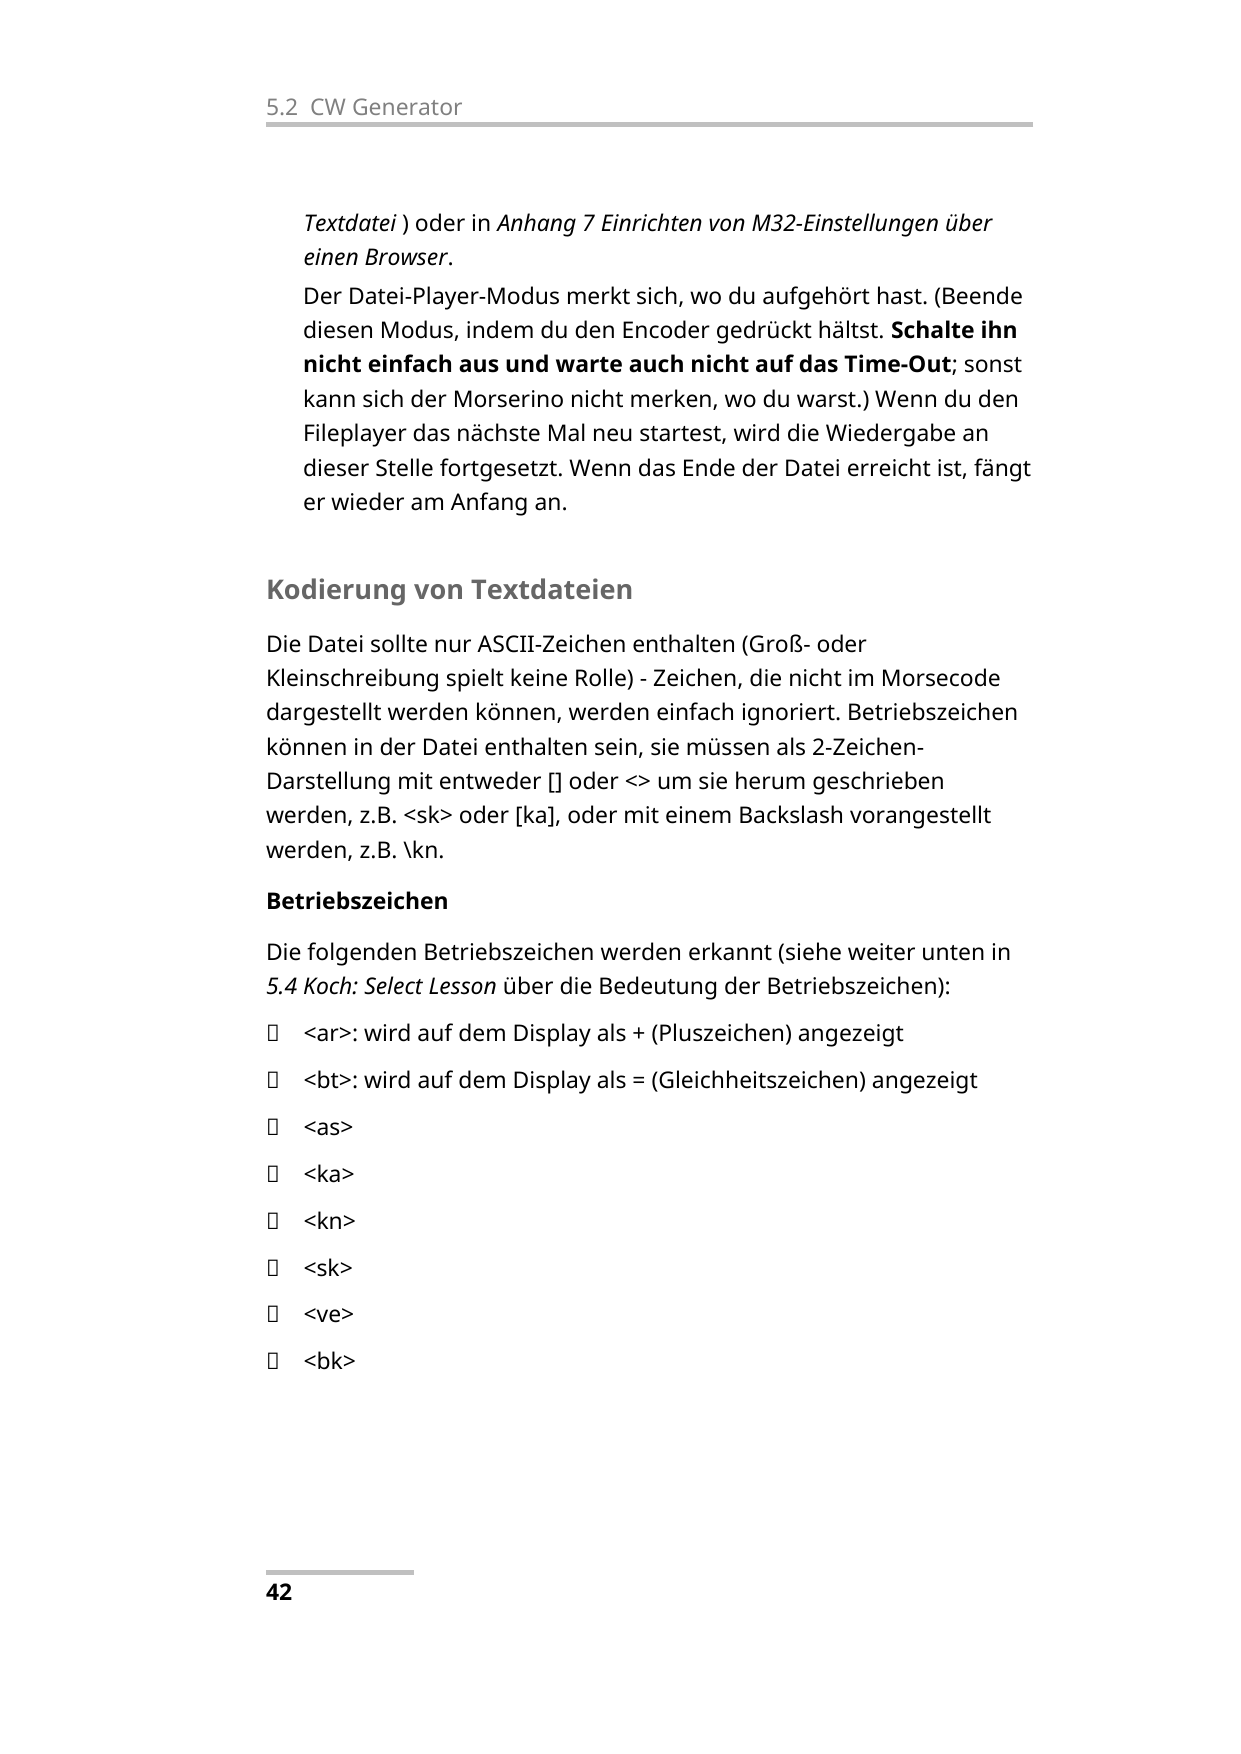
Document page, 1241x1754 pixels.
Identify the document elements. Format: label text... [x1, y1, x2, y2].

list <kn> [266, 1204, 1033, 1236]
list <ar>: wird auf dem Display als + (Pluszeichen) angezeigt [266, 1017, 1033, 1048]
list Textdatei ) oder in Anhang 7 Einrichten von M32-Einstellungen über einen Browser. [266, 207, 1033, 272]
list <bt>: wird auf dem Display als = (Gleichheitszeichen) angezeigt [266, 1064, 1033, 1095]
list <ka> [266, 1158, 1033, 1189]
text Die folgenden Betriebszeichen werden erkannt (siehe weiter unten in 5.4 Koch: Select Lesson über die Bedeutung der Betriebszeichen): [266, 936, 1033, 1001]
text Betriebszeichen [266, 885, 1033, 916]
list <bk> [266, 1345, 1033, 1376]
list <as> [266, 1111, 1033, 1142]
list <sk> [266, 1251, 1033, 1283]
list <ve> [266, 1298, 1033, 1329]
list Der Datei-Player-Modus merkt sich, wo du aufgehört hast. (Beende diesen Modus, indem du den Encoder gedrückt hältst. Schalte ihn nicht einfach aus und warte auch nicht auf das Time-Out; sonst kann sich der Morserino nicht merken, wo du warst.) Wenn du den Fileplayer das nächste Mal neu startest, wird die Wiedergabe an dieser Stelle fortgesetzt. Wenn das Ende der Datei erreicht ist, fängt er wieder am Anfang an. [303, 280, 1033, 517]
text Die Datei sollte nur ASCII-Zeichen enthalten (Groß- oder Kleinschreibung spielt keine Rolle) - Zeichen, die nicht im Morsecode dargestellt werden können, werden einfach ignoriert. Betriebszeichen können in der Datei enthalten sein, sie müssen als 2-Zeichen-Darstellung mit entweder [] oder <> um sie herum geschrieben werden, z.B. <sk> oder [ka], oder mit einem Backslash vorangestellt werden, z.B. \kn. [266, 627, 1033, 865]
text Kodierung von Textdateien [266, 570, 1033, 607]
